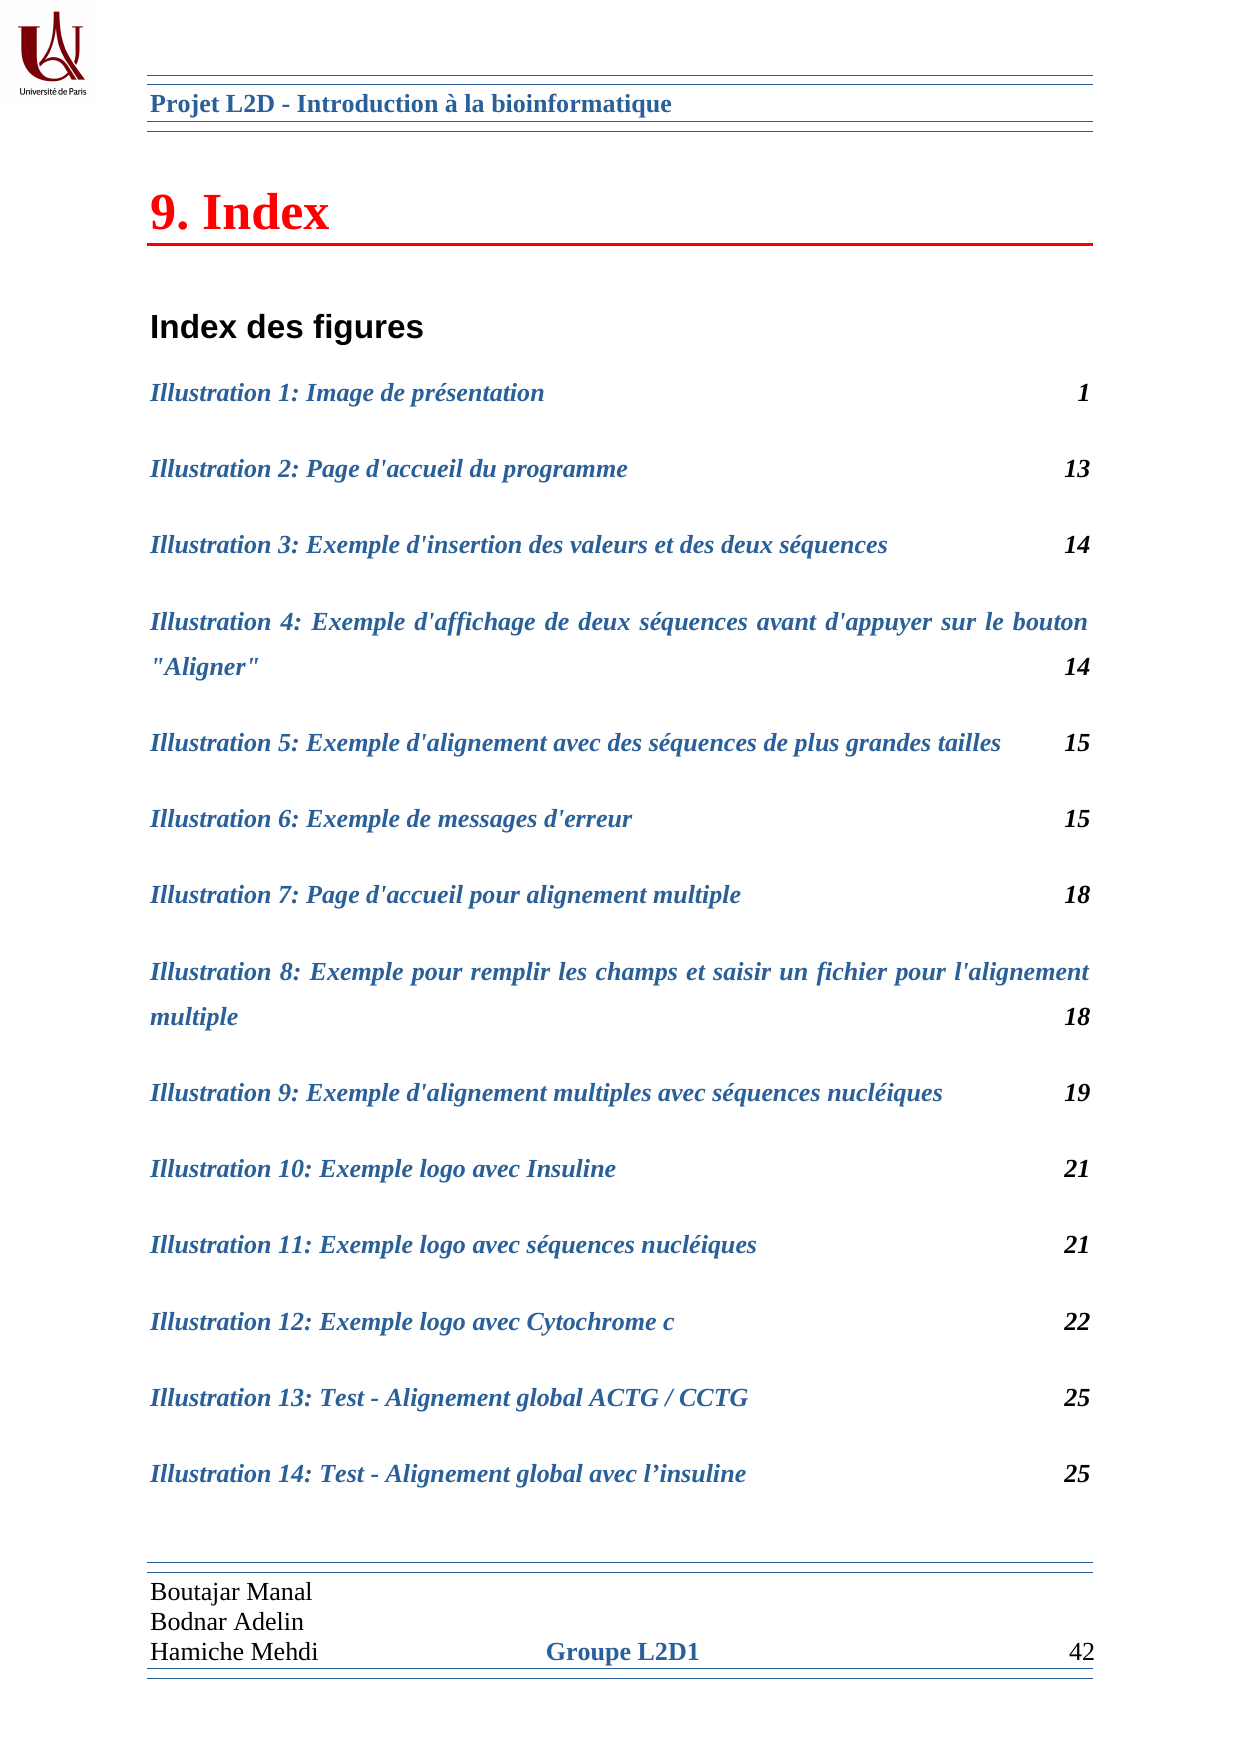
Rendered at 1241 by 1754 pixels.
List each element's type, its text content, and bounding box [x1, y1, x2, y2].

text Illustration 13: Test - Alignement global ACTG / CCTG 25 [150, 1382, 1090, 1412]
text Illustration 10: Exemple logo avec Insuline 21 [150, 1153, 1090, 1183]
text Illustration 4: Exemple d'affichage de deux séquences avant d'appuyer sur le bouton "Aligner" 14 [150, 606, 1090, 681]
text Illustration 3: Exemple d'insertion des valeurs et des deux séquences 14 [150, 529, 1090, 559]
subtitle Index des figures [150, 307, 1090, 345]
picture [0, 0, 101, 107]
text Illustration 2: Page d'accueil du programme 13 [150, 453, 1090, 483]
text Illustration 8: Exemple pour remplir les champs et saisir un fichier pour l'alignement multiple 18 [150, 956, 1090, 1031]
text Illustration 12: Exemple logo avec Cytochrome c 22 [150, 1306, 1090, 1336]
text Illustration 14: Test - Alignement global avec l’insuline 25 [150, 1458, 1090, 1488]
text Illustration 11: Exemple logo avec séquences nucléiques 21 [150, 1229, 1090, 1259]
text Illustration 9: Exemple d'alignement multiples avec séquences nucléiques 19 [150, 1077, 1090, 1107]
text Illustration 6: Exemple de messages d'erreur 15 [150, 803, 1090, 833]
text Illustration 7: Page d'accueil pour alignement multiple 18 [150, 879, 1090, 909]
text Illustration 5: Exemple d'alignement avec des séquences de plus grandes tailles 15 [150, 727, 1090, 757]
subtitle 9. Index [147, 178, 1093, 243]
text Illustration 1: Image de présentation 1 [150, 377, 1090, 407]
